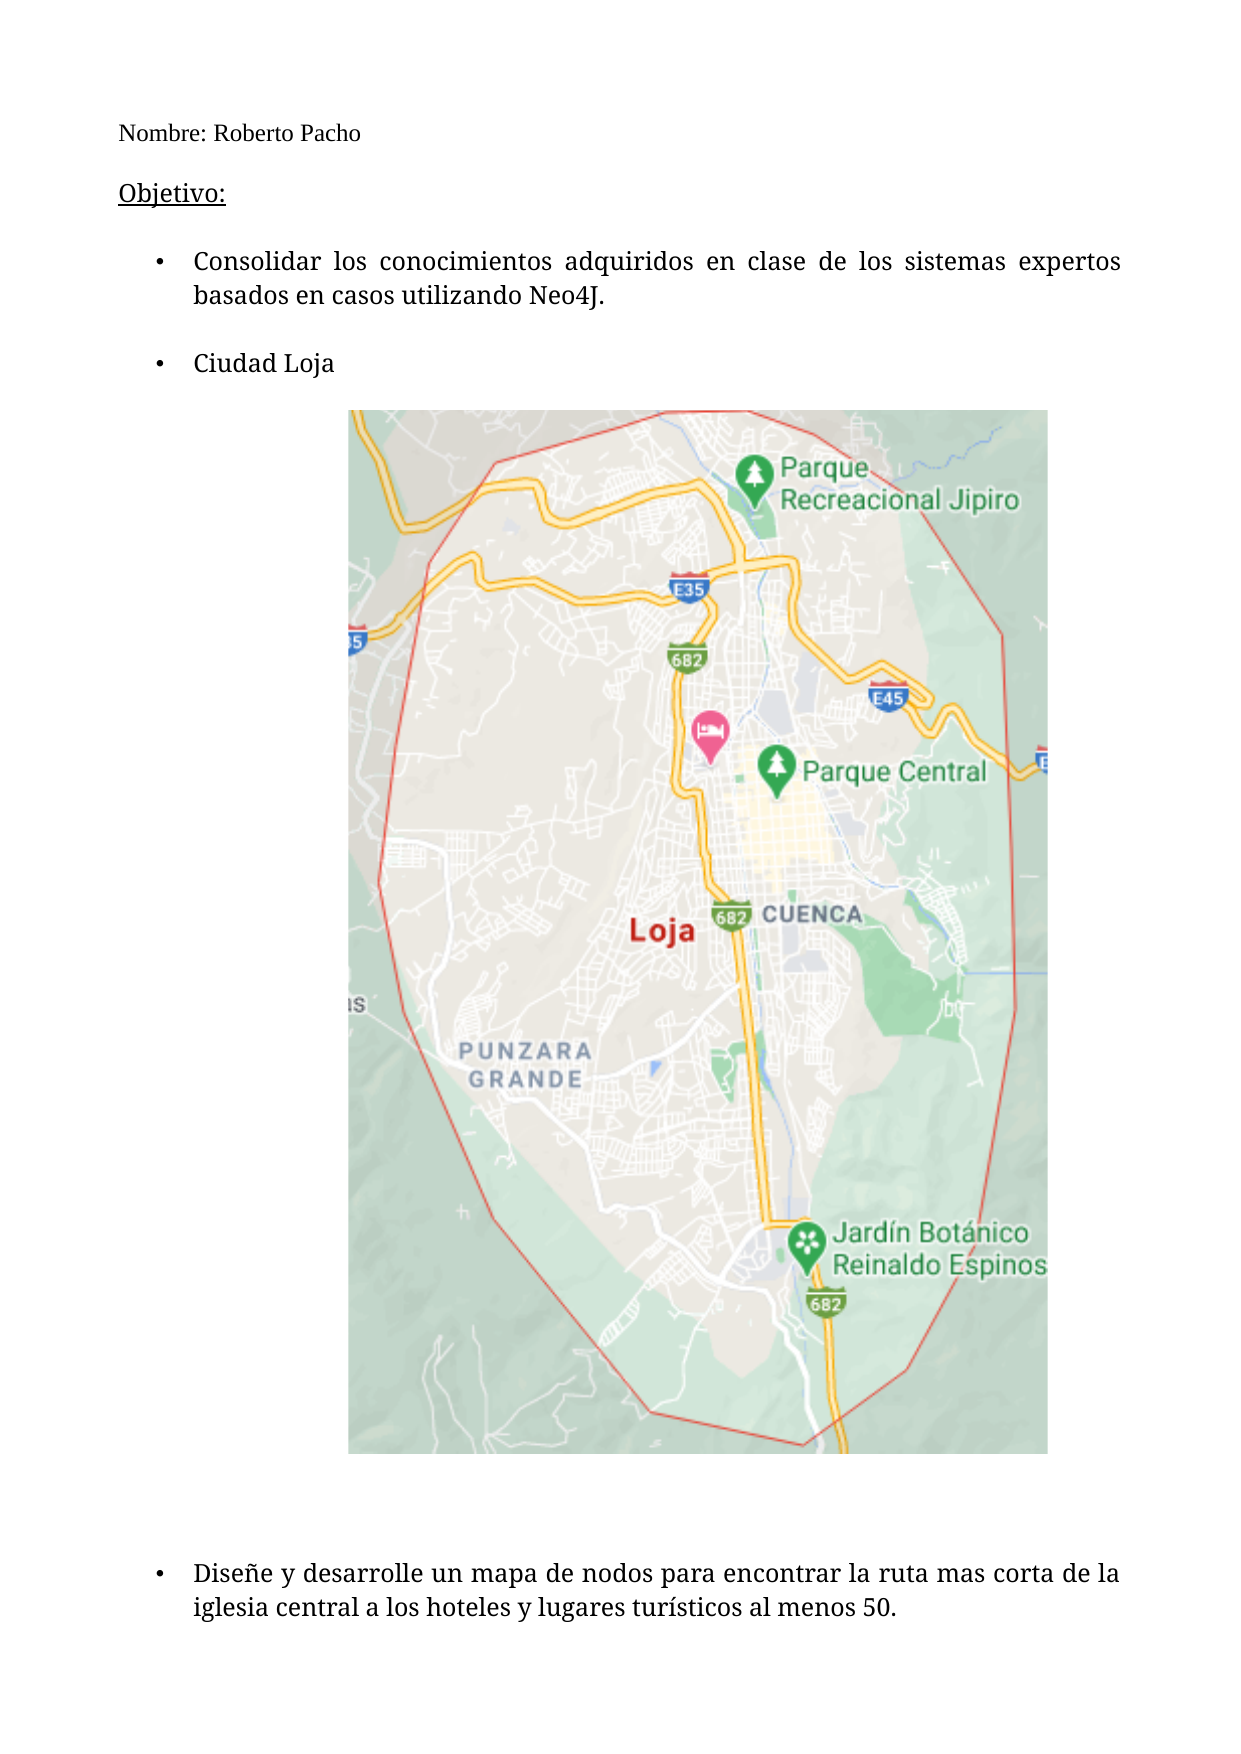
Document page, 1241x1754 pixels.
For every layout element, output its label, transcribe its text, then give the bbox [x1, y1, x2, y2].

list Diseñe y desarrolle un mapa de nodos para encontrar la ruta mas corta de la iglesia central a los hoteles y lugares turísticos al menos 50. [156, 1555, 1122, 1623]
text Nombre: Roberto Pacho [118, 118, 1122, 147]
list Consolidar los conocimientos adquiridos en clase de los sistemas expertos basados en casos utilizando Neo4J. [156, 244, 1122, 312]
picture [348, 410, 1048, 1454]
list Ciudad Loja [156, 346, 1122, 380]
text Objetivo: [118, 176, 1122, 210]
